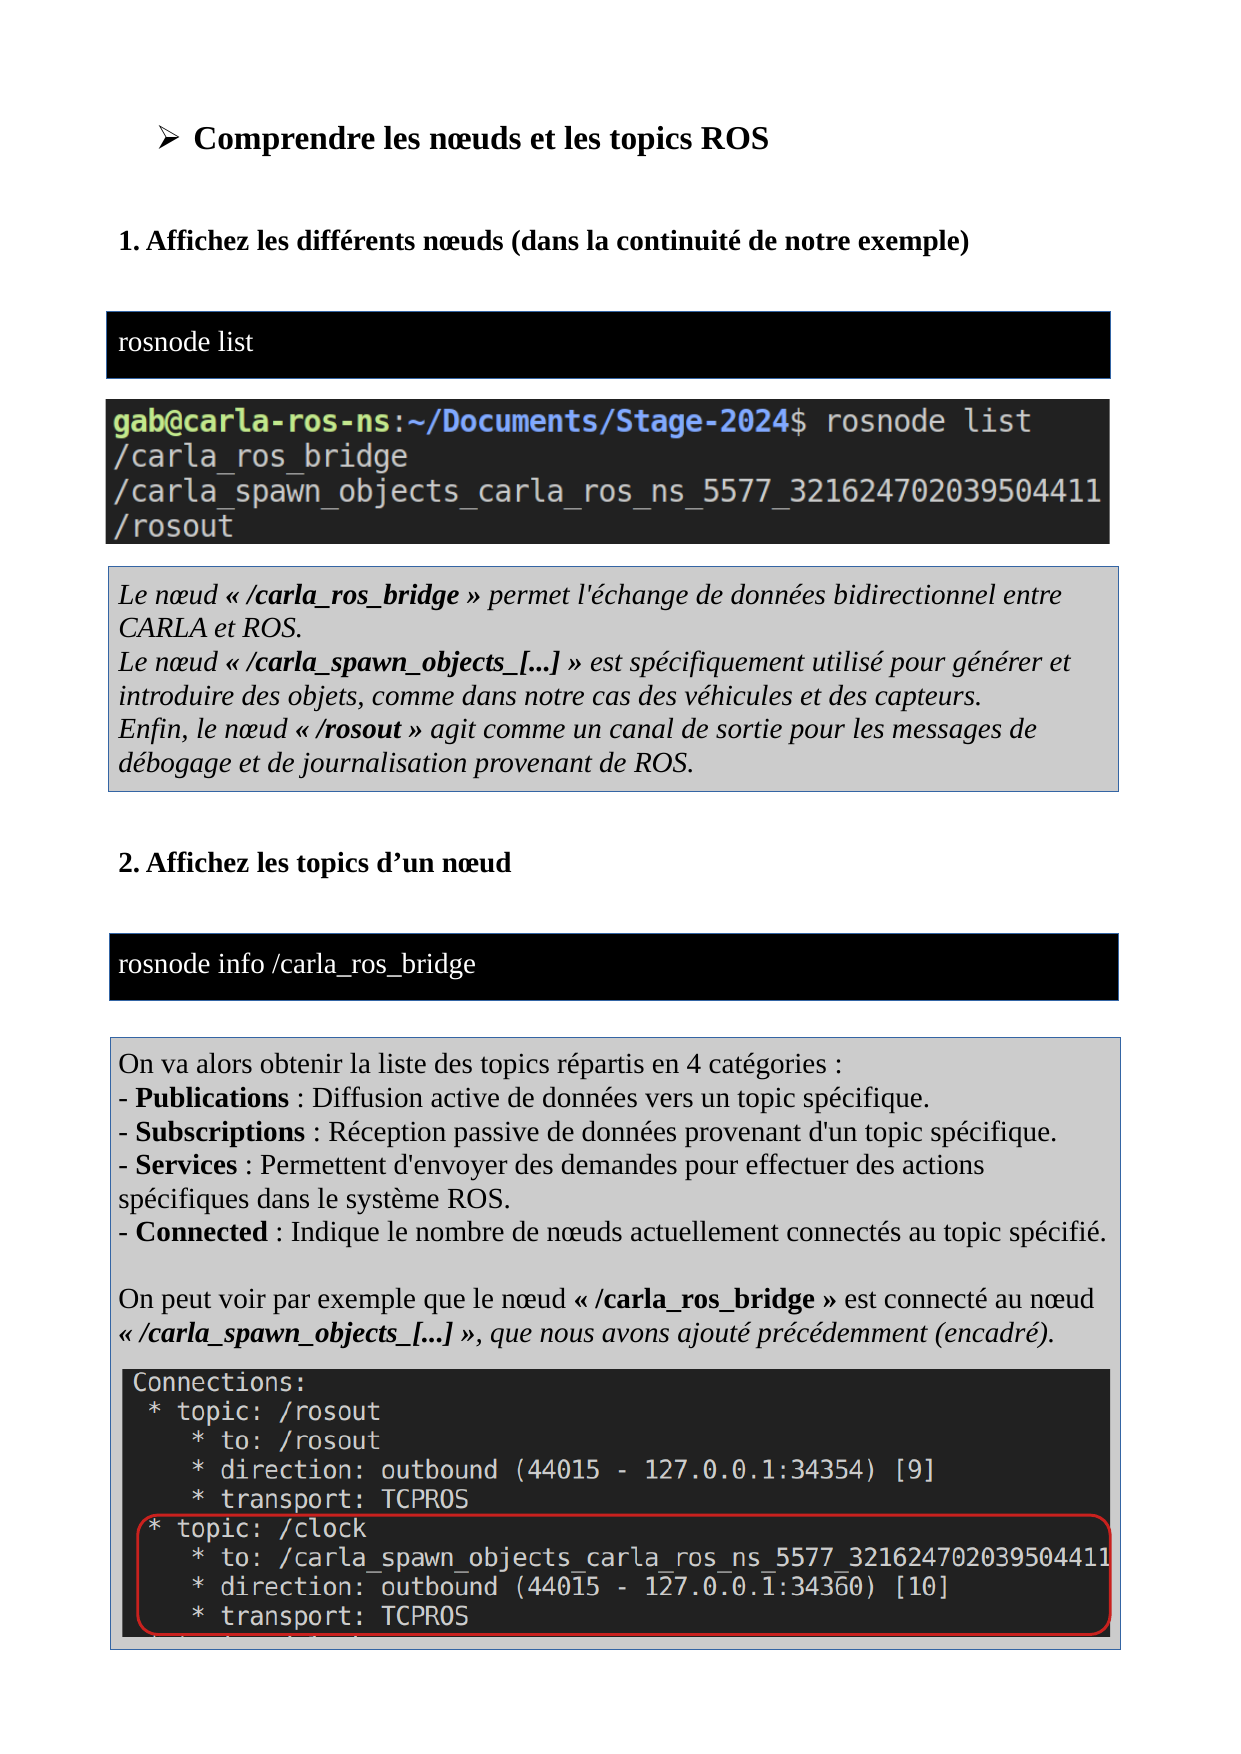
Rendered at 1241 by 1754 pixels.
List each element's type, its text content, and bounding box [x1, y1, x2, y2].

picture [122, 1369, 1111, 1637]
list Comprendre les nœuds et les topics ROS [156, 118, 1122, 156]
picture [105, 399, 1110, 544]
picture [140, 1517, 1108, 1633]
text 2. Affichez les topics d’un nœud [118, 845, 1122, 879]
text 1. Affichez les différents nœuds (dans la continuité de notre exemple) [118, 223, 1122, 257]
text rosnode list [1111, 324, 1122, 358]
